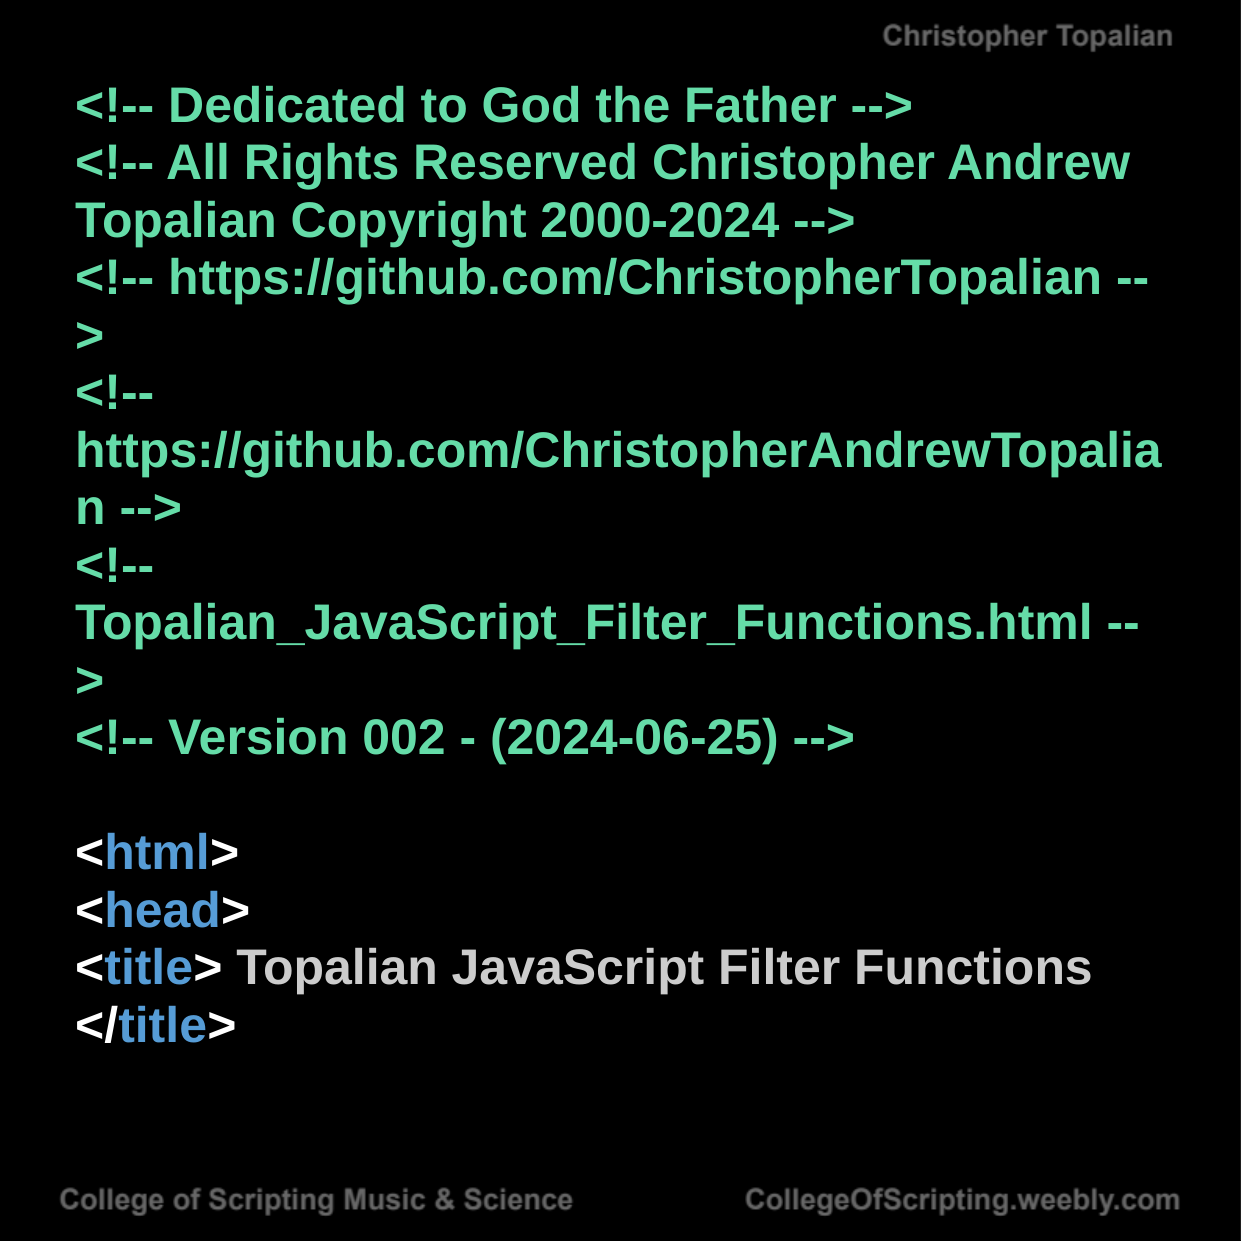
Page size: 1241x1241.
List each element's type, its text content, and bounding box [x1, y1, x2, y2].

text <!-- https://github.com/ChristopherTopalian --> [75, 247, 1166, 362]
text <!-- Topalian_JavaScript_Filter_Functions.html --> [75, 535, 1166, 707]
text <head> [75, 880, 1166, 937]
text <html> [75, 822, 1166, 880]
text <!-- All Rights Reserved Christopher Andrew Topalian Copyright 2000-2024 --> [75, 132, 1166, 247]
text <!-- Dedicated to God the Father --> [75, 75, 1166, 132]
text <!-- Version 002 - (2024-06-25) --> [75, 707, 1166, 765]
text <title> Topalian JavaScript Filter Functions </title> [75, 937, 1166, 1052]
text <!-- https://github.com/ChristopherAndrewTopalian --> [75, 362, 1166, 535]
